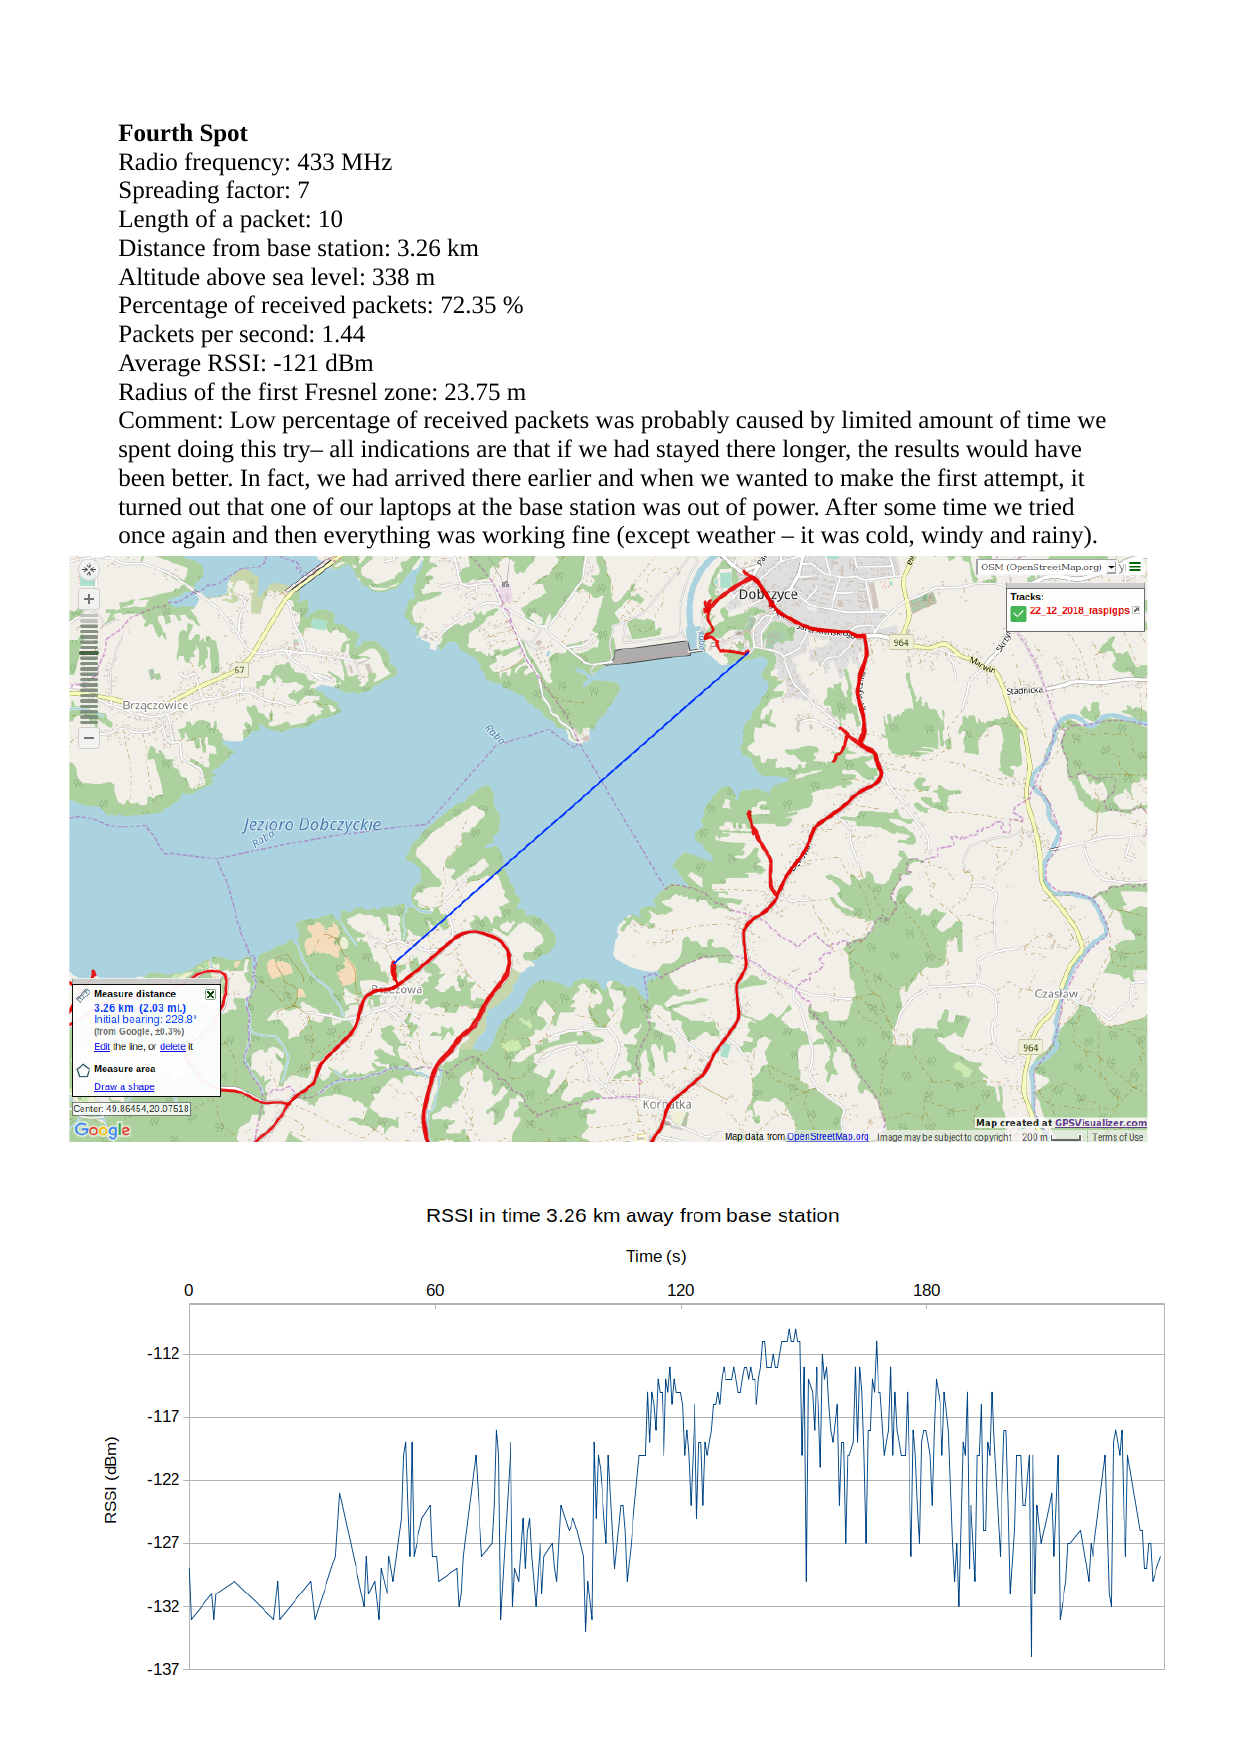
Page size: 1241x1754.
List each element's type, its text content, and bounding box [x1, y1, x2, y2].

text Length of a packet: 10 [118, 204, 1122, 233]
picture [80, 1182, 1186, 1688]
text Packets per second: 1.44 [118, 319, 1122, 348]
text Radio frequency: 433 MHz [118, 147, 1122, 176]
text Distance from base station: 3.26 km [118, 233, 1122, 262]
text Comment: Low percentage of received packets was probably caused by limited amount of time we spent doing this try– all indications are that if we had stayed there longer, the results would have been better. In fact, we had arrived there earlier and when we wanted to make the first attempt, it turned out that one of our laptops at the base station was out of power. After some time we tried once again and then everything was working fine (except weather – it was cold, windy and rainy). [118, 406, 1122, 549]
text Altitude above sea level: 338 m [118, 262, 1122, 291]
text Percentage of received packets: 72.35 % [118, 291, 1122, 319]
text Fourth Spot [118, 118, 1122, 147]
text Radius of the first Fresnel zone: 23.75 m [118, 377, 1122, 406]
text Average RSSI: -121 dBm [118, 348, 1122, 377]
picture [69, 556, 1148, 1142]
text Spreading factor: 7 [118, 176, 1122, 204]
